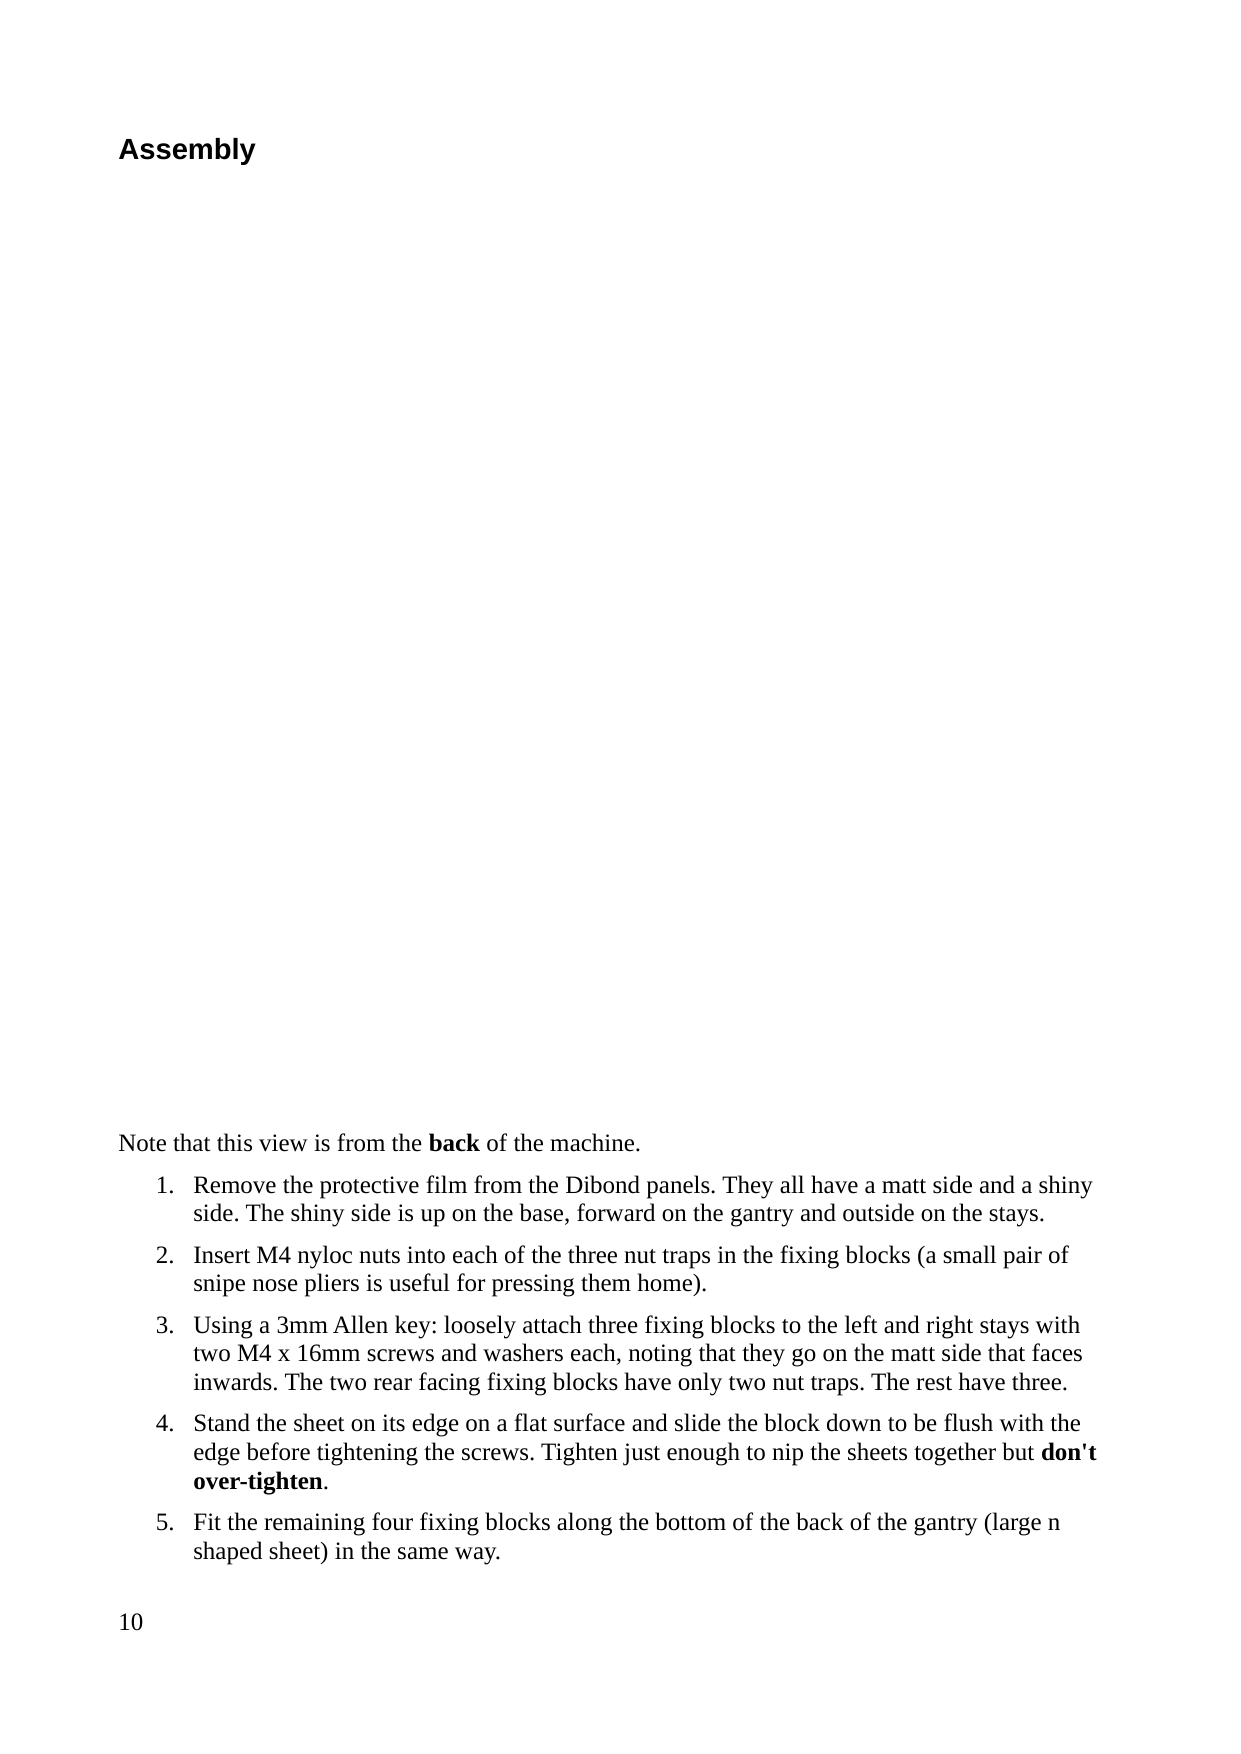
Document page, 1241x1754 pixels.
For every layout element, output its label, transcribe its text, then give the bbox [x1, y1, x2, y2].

list Remove the protective film from the Dibond panels. They all have a matt side and a shiny side. The shiny side is up on the base, forward on the gantry and outside on the stays. [156, 1170, 1122, 1227]
list Using a 3mm Allen key: loosely attach three fixing blocks to the left and right stays with two M4 x 16mm screws and washers each, noting that they go on the matt side that faces inwards. The two rear facing fixing blocks have only two nut traps. The rest have three. [156, 1310, 1122, 1396]
subtitle Assembly [118, 132, 1122, 165]
text Note that this view is from the back of the machine. [118, 1128, 1122, 1157]
list Fit the remaining four fixing blocks along the bottom of the back of the gantry (large n shaped sheet) in the same way. [156, 1507, 1122, 1565]
list Stand the sheet on its edge on a flat surface and slide the block down to be flush with the edge before tightening the screws. Tighten just enough to nip the sheets together but don't over-tighten. [156, 1408, 1122, 1495]
list Insert M4 nyloc nuts into each of the three nut traps in the fixing blocks (a small pair of snipe nose pliers is useful for pressing them home). [156, 1240, 1122, 1297]
